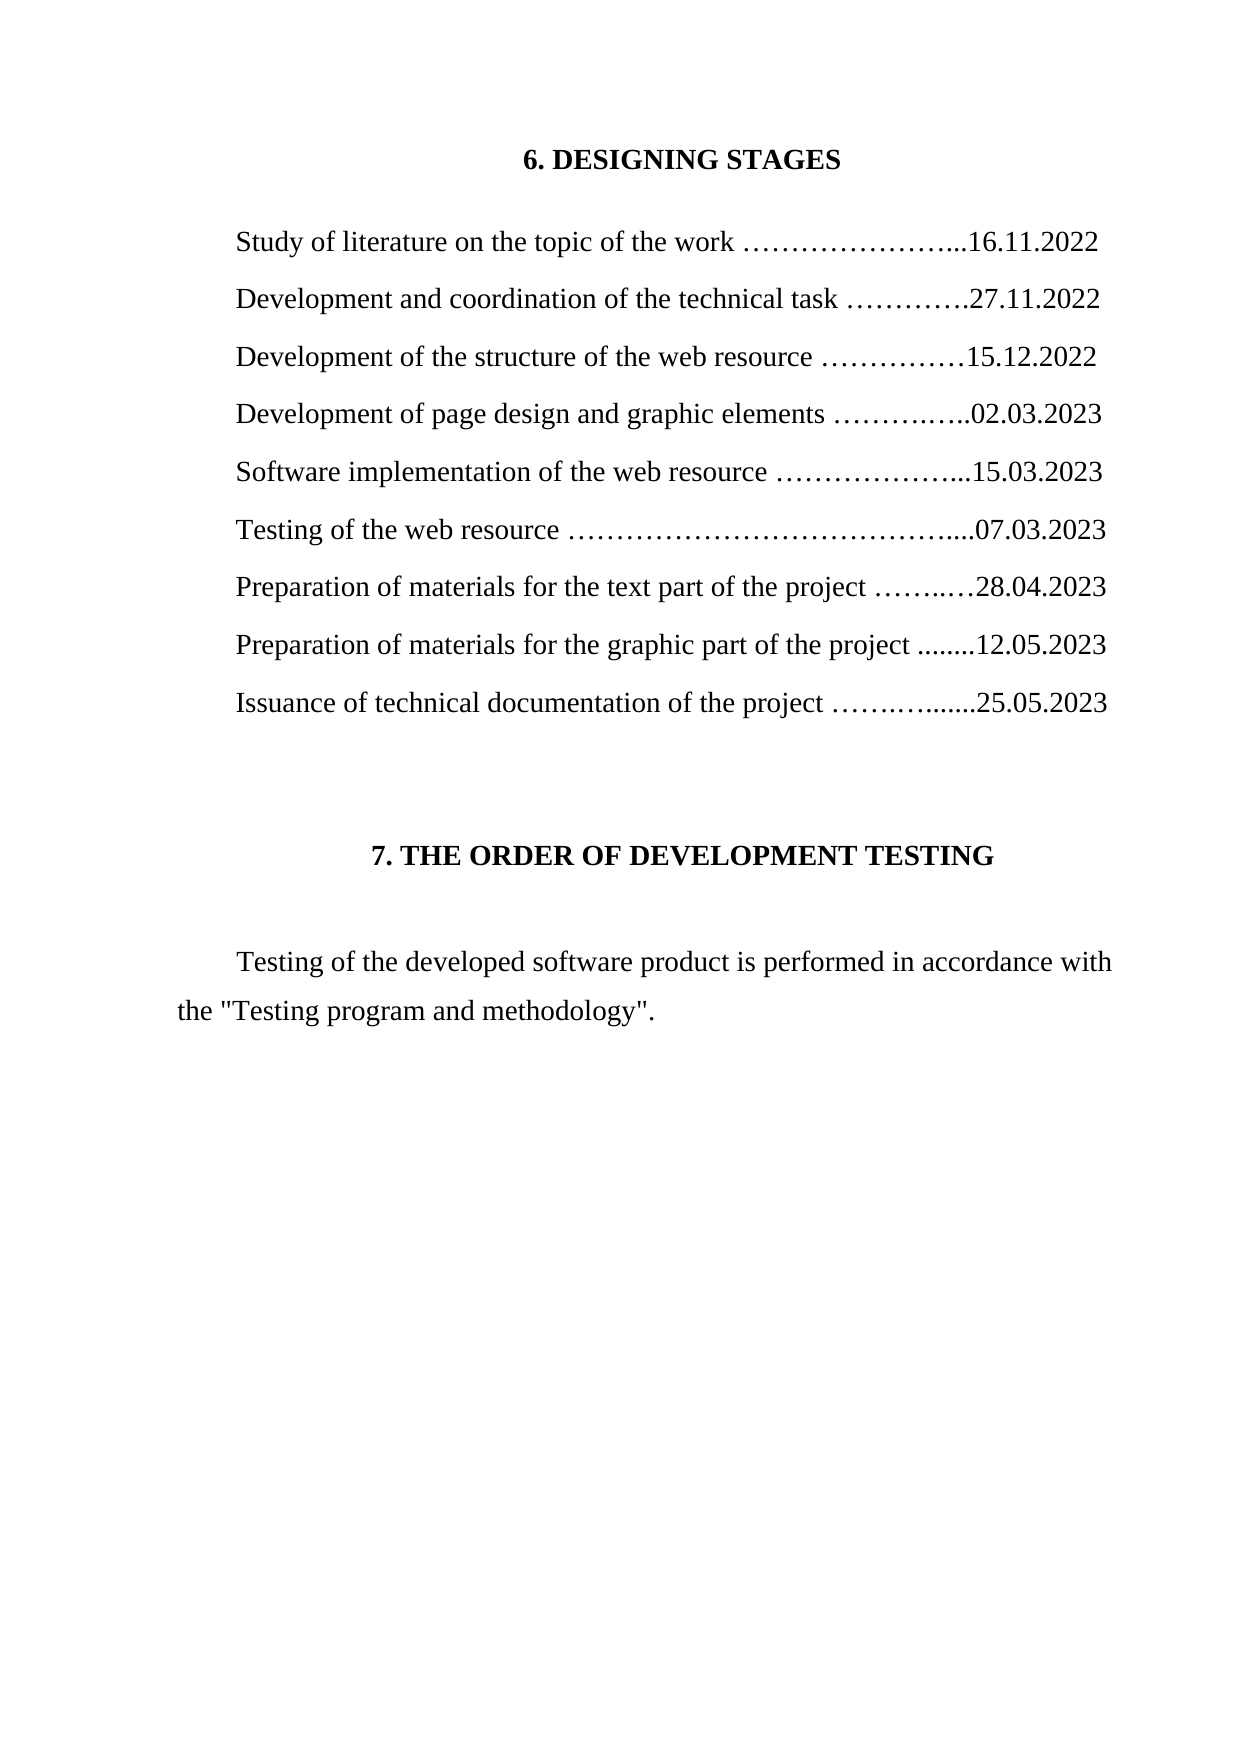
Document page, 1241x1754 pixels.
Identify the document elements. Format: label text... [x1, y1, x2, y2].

text 7. THE ORDER OF DEVELOPMENT TESTING [371, 838, 1152, 872]
text Testing of the developed software product is performed in accordance with the "Testing program and methodology". [177, 944, 1152, 1026]
text Preparation of materials for the graphic part of the project ........12.05.2023 [235, 627, 1152, 661]
text Development of the structure of the web resource ……………15.12.2022 [235, 339, 1152, 373]
text Development of page design and graphic elements ……….…..02.03.2023 [235, 397, 1152, 430]
text Preparation of materials for the text part of the project ……..…28.04.2023 [235, 569, 1152, 603]
text 6. DESIGNING STAGES [523, 142, 1152, 176]
text Software implementation of the web resource ………………...15.03.2023 [235, 454, 1152, 488]
text Study of literature on the topic of the work …………………...16.11.2022 [235, 224, 1152, 257]
text Testing of the web resource …………………………………....07.03.2023 [235, 512, 1152, 545]
text Issuance of technical documentation of the project …….….......25.05.2023 [235, 685, 1152, 718]
text Development and coordination of the technical task ………….27.11.2022 [235, 281, 1152, 315]
